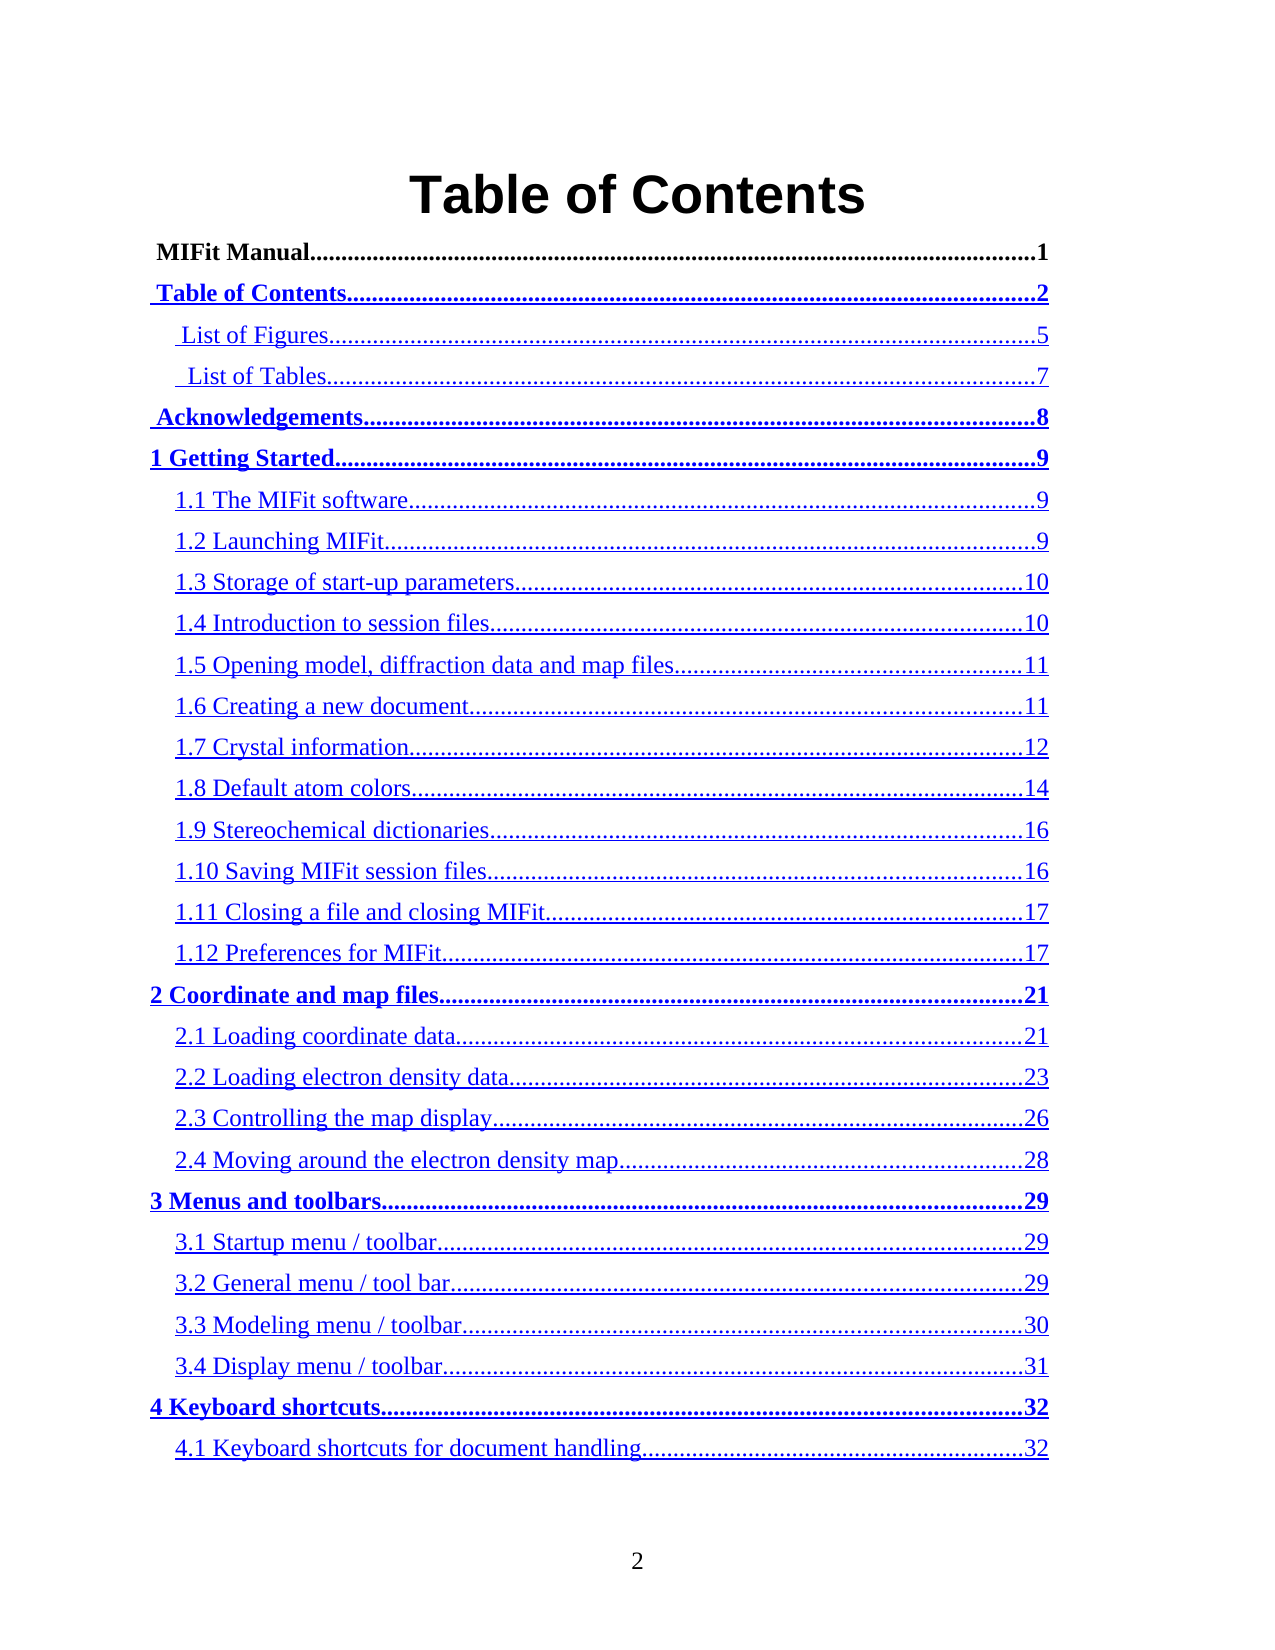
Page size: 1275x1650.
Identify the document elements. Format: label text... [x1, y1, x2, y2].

text Table of Contents 2 [150, 278, 1125, 307]
text 3.4 Display menu / toolbar 31 [175, 1351, 1125, 1380]
text 3.3 Modeling menu / toolbar 30 [175, 1310, 1125, 1338]
text MIFit Manual 1 [150, 237, 1125, 266]
text 3.1 Startup menu / toolbar 29 [175, 1227, 1125, 1256]
text 2.2 Loading electron density data 23 [175, 1062, 1125, 1091]
text 1.8 Default atom colors 14 [175, 773, 1125, 802]
text 2.3 Controlling the map display 26 [175, 1103, 1125, 1132]
text 1.1 The MIFit software 9 [175, 485, 1125, 513]
text 4.1 Keyboard shortcuts for document handling 32 [175, 1433, 1125, 1462]
text List of Tables 7 [175, 361, 1125, 390]
text 4 Keyboard shortcuts 32 [150, 1392, 1125, 1421]
text 3 Menus and toolbars 29 [150, 1186, 1125, 1215]
text 3.2 General menu / tool bar 29 [175, 1268, 1125, 1297]
text 1.6 Creating a new document 11 [175, 691, 1125, 720]
text Acknowledgements 8 [150, 402, 1125, 431]
subtitle Table of Contents [150, 162, 1125, 225]
text 1.9 Stereochemical dictionaries 16 [175, 815, 1125, 843]
text 1.10 Saving MIFit session files 16 [175, 856, 1125, 885]
text 1.3 Storage of start-up parameters 10 [175, 567, 1125, 596]
text 2.4 Moving around the electron density map 28 [175, 1145, 1125, 1173]
text 1.7 Crystal information 12 [175, 732, 1125, 761]
text 1.12 Preferences for MIFit 17 [175, 938, 1125, 967]
text 1.2 Launching MIFit 9 [175, 526, 1125, 555]
text List of Figures 5 [175, 320, 1125, 348]
text 1.4 Introduction to session files 10 [175, 608, 1125, 637]
text 2 Coordinate and map files 21 [150, 980, 1125, 1008]
text 2.1 Loading coordinate data 21 [175, 1021, 1125, 1050]
text 1.5 Opening model, diffraction data and map files 11 [175, 650, 1125, 678]
text 1.11 Closing a file and closing MIFit 17 [175, 897, 1125, 926]
text 1 Getting Started 9 [150, 443, 1125, 472]
